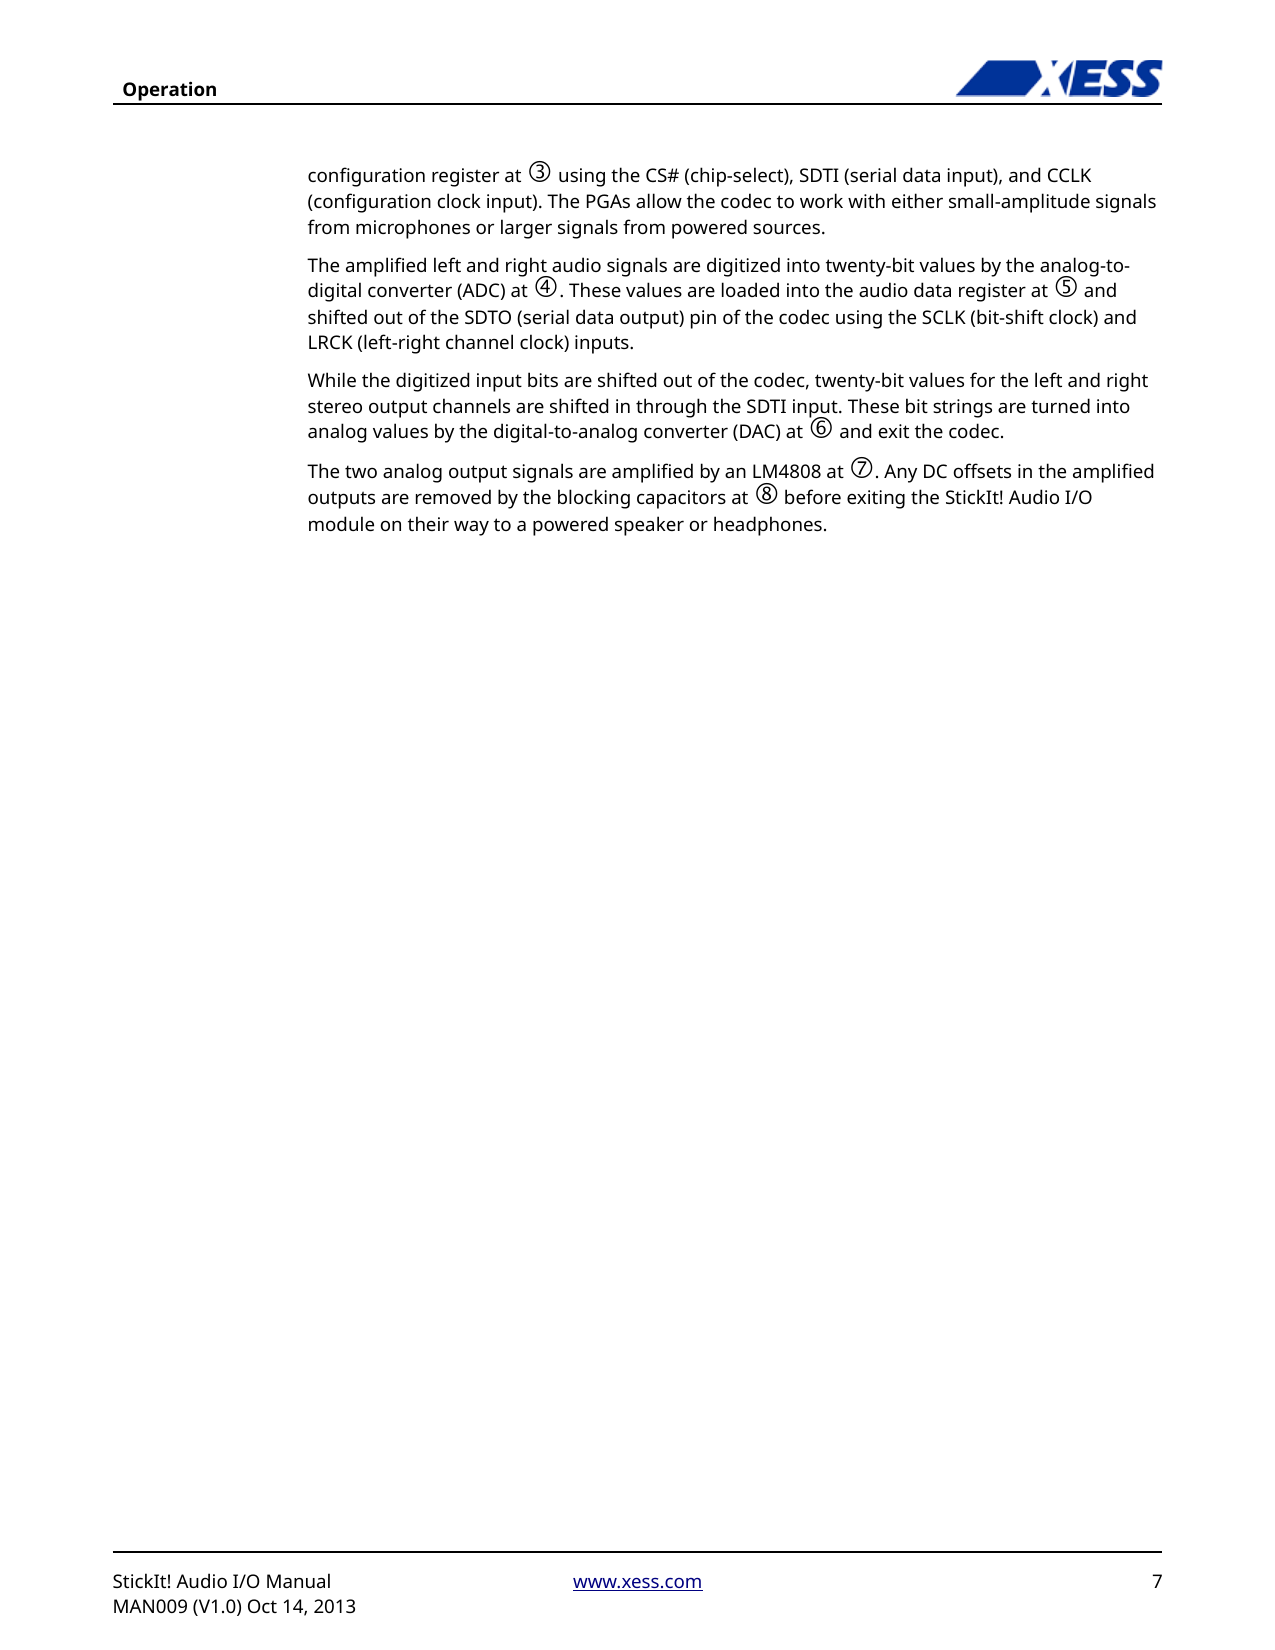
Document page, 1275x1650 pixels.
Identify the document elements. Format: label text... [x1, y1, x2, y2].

text The two analog output signals are amplified by an LM4808 at . Any DC offsets in the amplified outputs are removed by the blocking capacitors at  before exiting the StickIt! Audio I/O module on their way to a powered speaker or headphones. [307, 458, 1162, 536]
picture [955, 60, 1163, 97]
text The amplified left and right audio signals are digitized into twenty-bit values by the analog-to-digital converter (ADC) at . These values are loaded into the audio data register at  and shifted out of the SDTO (serial data output) pin of the codec using the SCLK (bit-shift clock) and LRCK (left-right channel clock) inputs. [307, 252, 1162, 355]
text configuration register at  using the CS# (chip-select), SDTI (serial data input), and CCLK (configuration clock input). The PGAs allow the codec to work with either small-amplitude signals from microphones or larger signals from powered sources. [307, 162, 1162, 239]
text While the digitized input bits are shifted out of the codec, twenty-bit values for the left and right stereo output channels are shifted in through the SDTI input. These bit strings are turned into analog values by the digital-to-analog converter (DAC) at  and exit the codec. [307, 368, 1162, 445]
